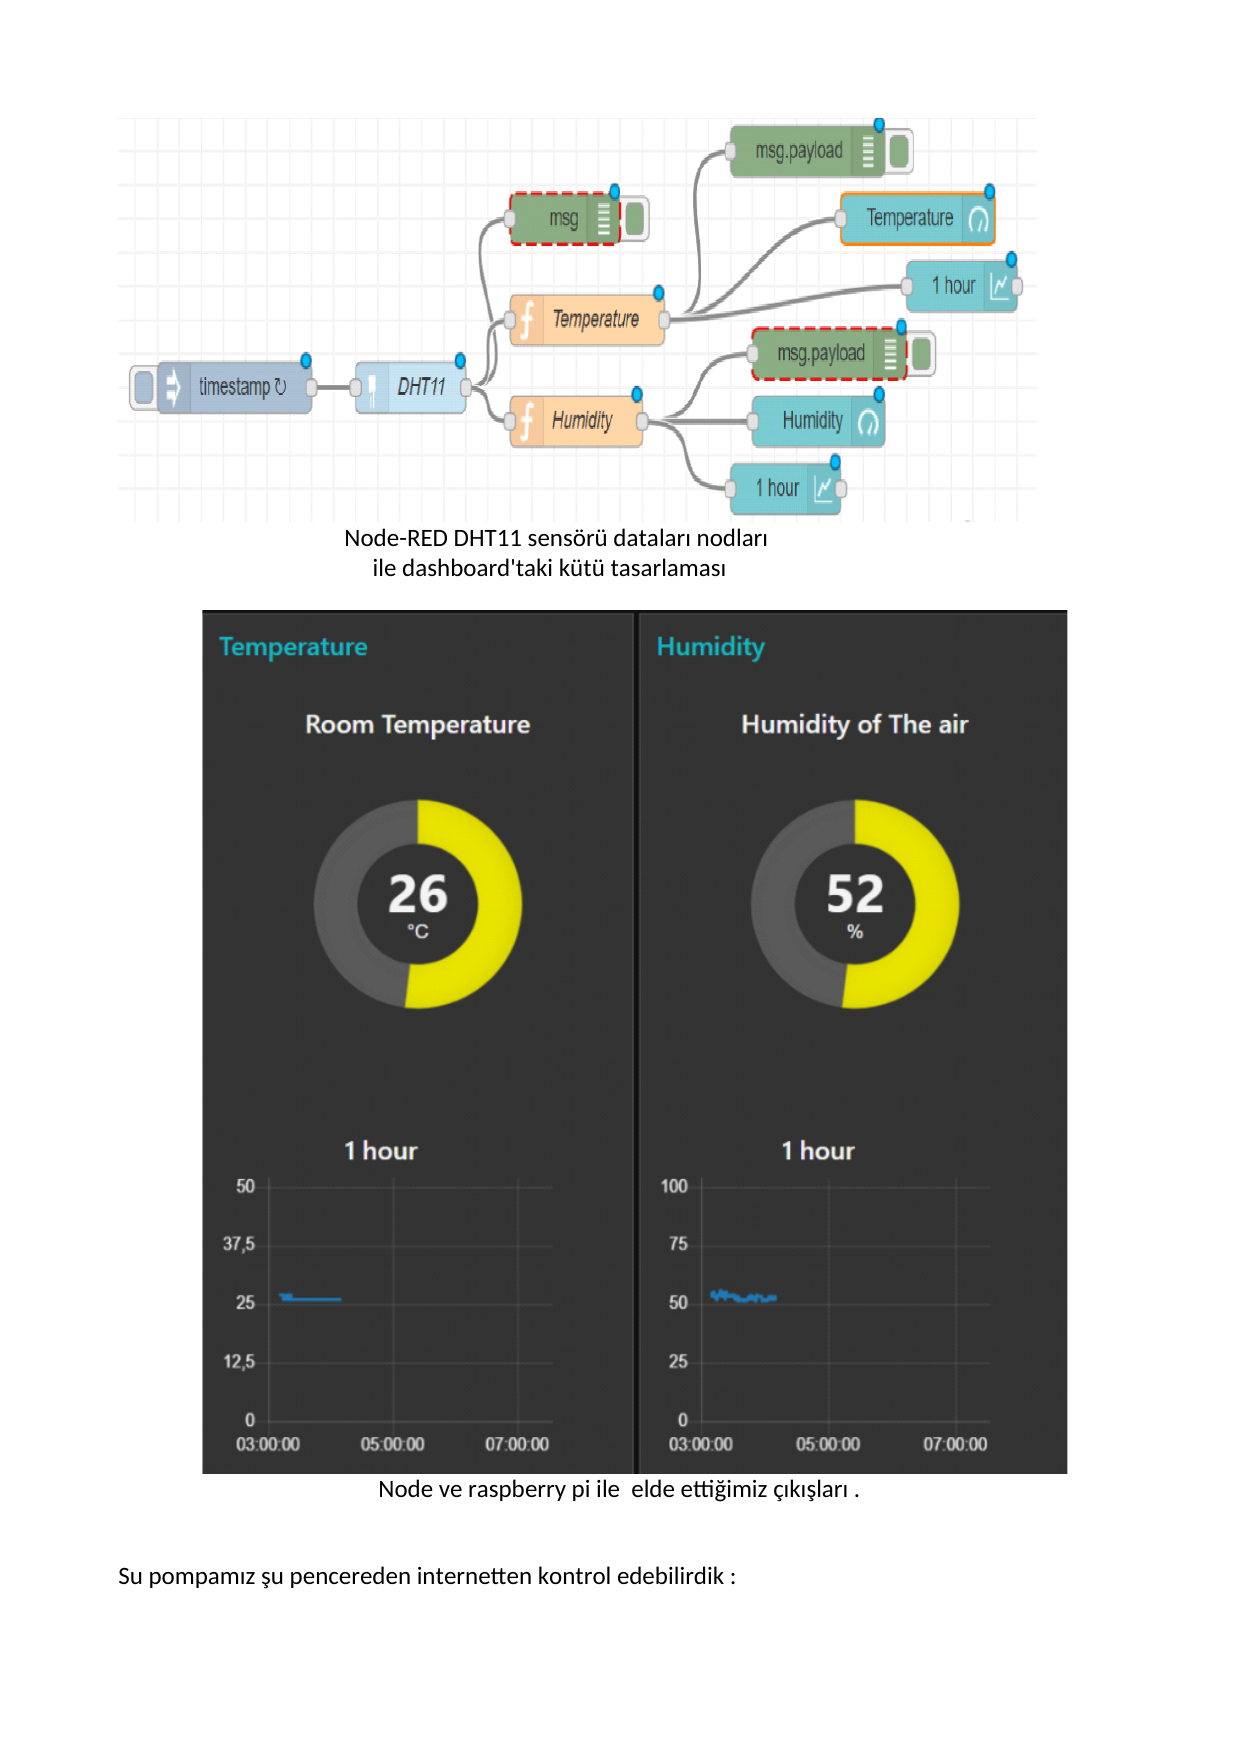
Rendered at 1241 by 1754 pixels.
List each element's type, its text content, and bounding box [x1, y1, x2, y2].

text Su pompamız şu pencereden internetten kontrol edebilirdik : [118, 1560, 1122, 1591]
text Node-RED DHT11 sensörü dataları nodları [118, 522, 1122, 552]
text Node ve raspberry pi ile elde ettiğimiz çıkışları . [118, 1473, 1122, 1504]
text ile dashboard'taki kütü tasarlaması [118, 552, 1122, 583]
